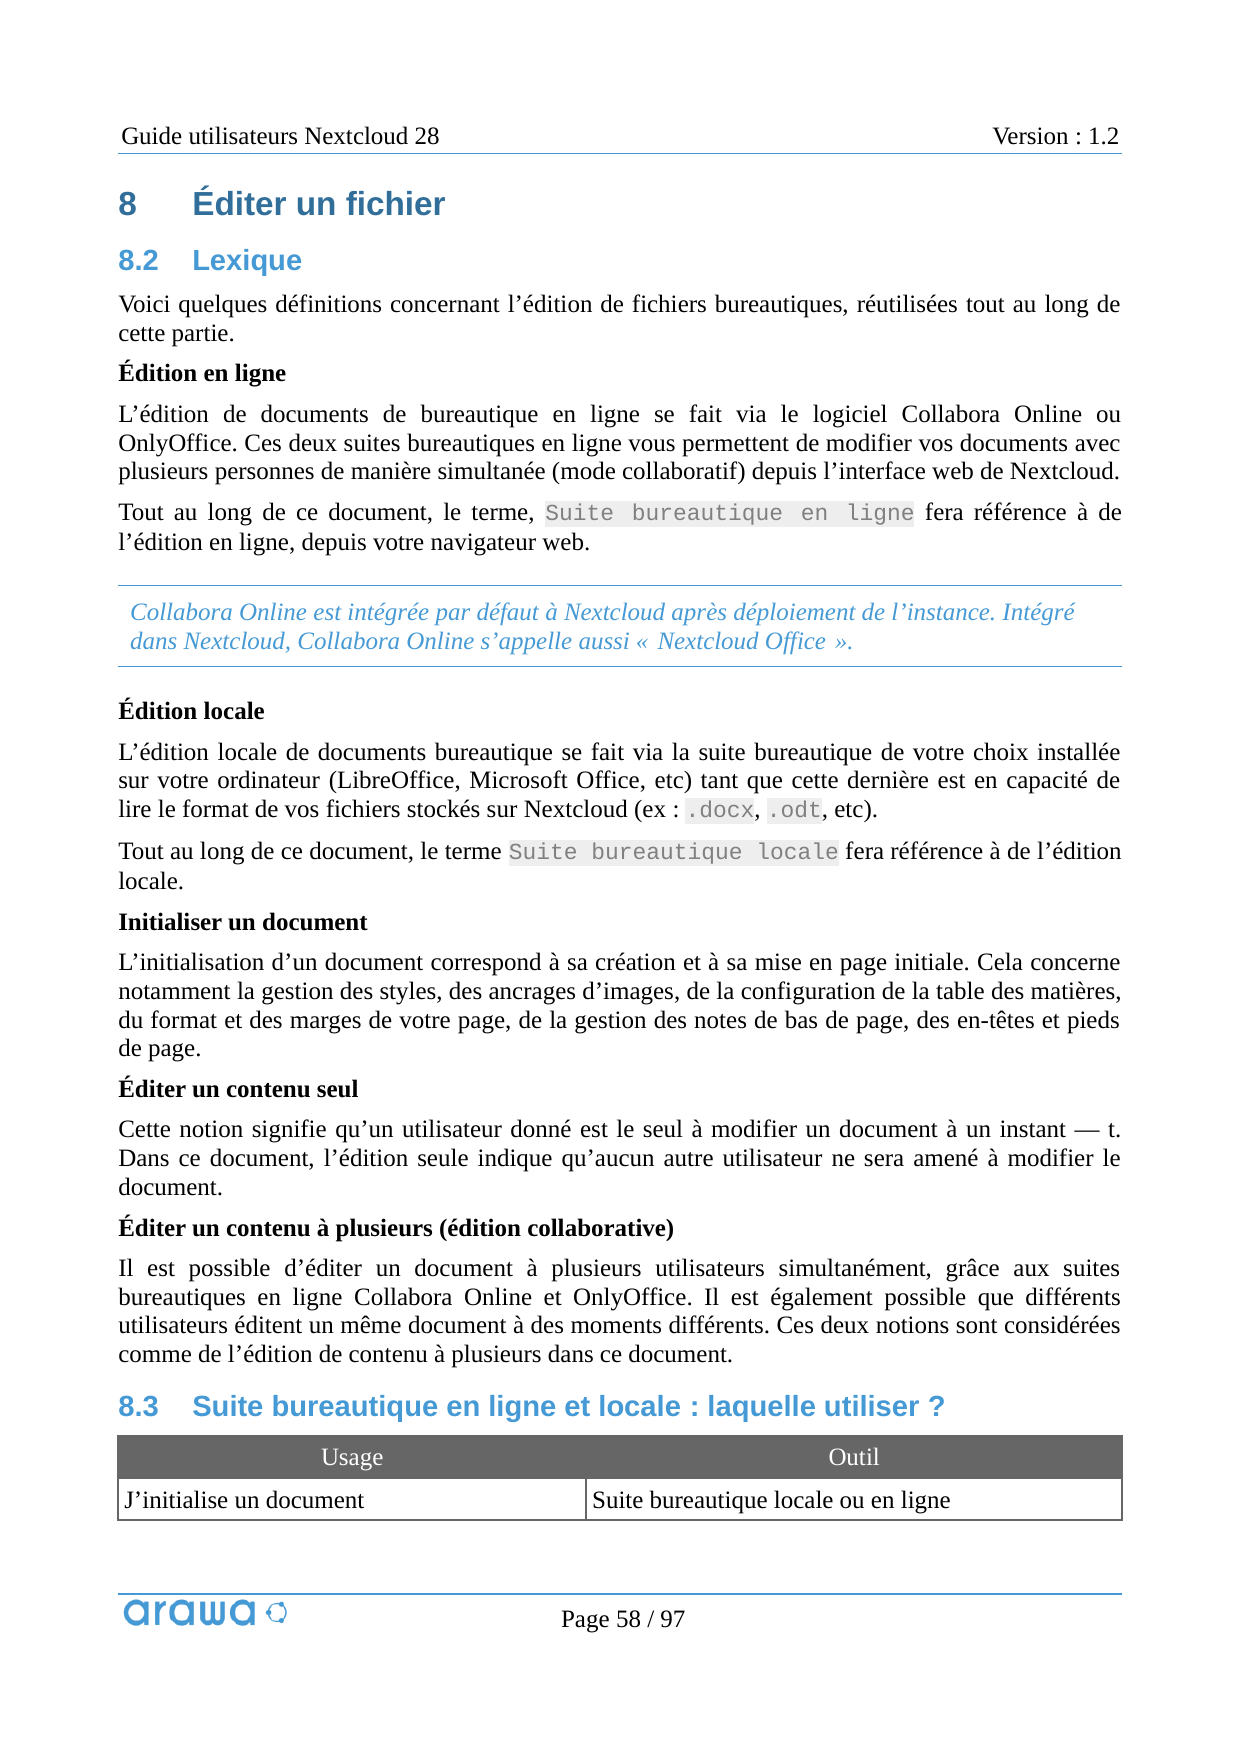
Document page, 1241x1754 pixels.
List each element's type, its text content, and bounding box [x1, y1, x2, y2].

picture [121, 1597, 290, 1628]
subtitle Éditer un fichier [118, 184, 1122, 222]
text Cette notion signifie qu’un utilisateur donné est le seul à modifier un document à un instant — t. Dans ce document, l’édition seule indique qu’aucun autre utilisateur ne sera amené à modifier le document. [118, 1114, 1122, 1201]
text Collabora Online est intégrée par défaut à Nextcloud après déploiement de l’instance. Intégré dans Nextcloud, Collabora Online s’appelle aussi « Nextcloud Office ». [118, 586, 1122, 666]
text Éditer un contenu à plusieurs (édition collaborative) [118, 1213, 1122, 1241]
text Il est possible d’éditer un document à plusieurs utilisateurs simultanément, grâce aux suites bureautiques en ligne Collabora Online et OnlyOffice. Il est également possible que différents utilisateurs éditent un même document à des moments différents. Ces deux notions sont considérées comme de l’édition de contenu à plusieurs dans ce document. [118, 1253, 1122, 1368]
text Éditer un contenu seul [118, 1074, 1122, 1103]
text Initialiser un document [118, 907, 1122, 936]
text Voici quelques définitions concernant l’édition de fichiers bureautiques, réutilisées tout au long de cette partie. [118, 289, 1122, 347]
subtitle Suite bureautique en ligne et locale : laquelle utiliser ? [118, 1389, 1122, 1422]
text L’initialisation d’un document correspond à sa création et à sa mise en page initiale. Cela concerne notamment la gestion des styles, des ancrages d’images, de la configuration de la table des matières, du format et des marges de votre page, de la gestion des notes de bas de page, des en-têtes et pieds de page. [118, 947, 1122, 1062]
text Édition locale [118, 696, 1122, 725]
text L’édition locale de documents bureautique se fait via la suite bureautique de votre choix installée sur votre ordinateur (LibreOffice, Microsoft Office, etc) tant que cette dernière est en capacité de lire le format de vos fichiers stockés sur Nextcloud (ex : .docx, .odt, etc). [118, 737, 1122, 824]
table_header Outil [587, 1437, 1121, 1477]
table_cell J’initialise un document [119, 1479, 585, 1519]
text Tout au long de ce document, le terme Suite bureautique locale fera référence à de l’édition locale. [118, 836, 1122, 895]
text Édition en ligne [118, 358, 1122, 387]
text L’édition de documents de bureautique en ligne se fait via le logiciel Collabora Online ou OnlyOffice. Ces deux suites bureautiques en ligne vous permettent de modifier vos documents avec plusieurs personnes de manière simultanée (mode collaboratif) depuis l’interface web de Nextcloud. [118, 399, 1122, 485]
table_cell Suite bureautique locale ou en ligne [587, 1479, 1121, 1519]
text Tout au long de ce document, le terme, Suite bureautique en ligne fera référence à de l’édition en ligne, depuis votre navigateur web. [118, 497, 1122, 556]
table_header Usage [119, 1437, 585, 1477]
subtitle Lexique [118, 243, 1122, 277]
